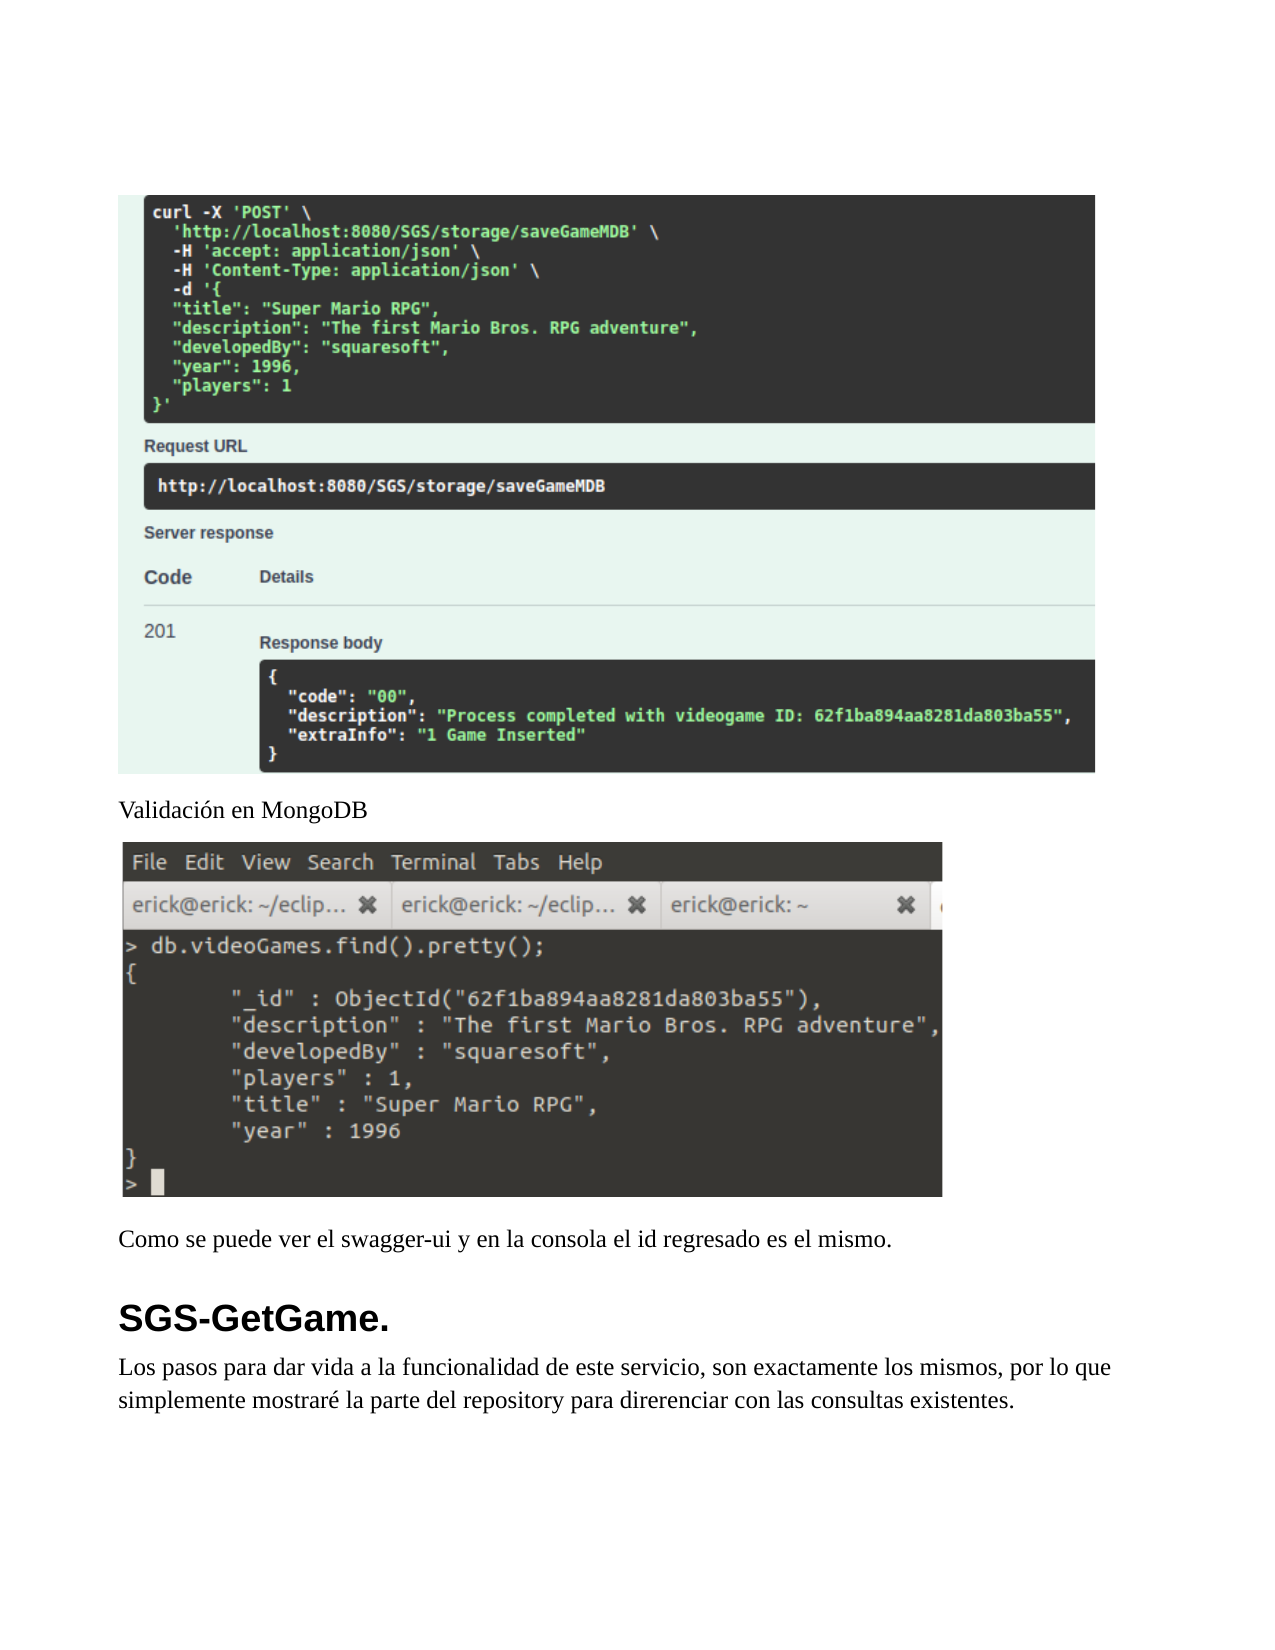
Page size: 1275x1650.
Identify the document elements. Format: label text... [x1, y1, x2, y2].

text Como se puede ver el swagger-ui y en la consola el id regresado es el mismo. [118, 1224, 1157, 1252]
subtitle SGS-GetGame. [118, 1296, 1157, 1340]
picture [118, 195, 1096, 774]
text Validación en MongoDB [118, 795, 1157, 824]
picture [122, 842, 943, 1197]
text Los pasos para dar vida a la funcionalidad de este servicio, son exactamente los mismos, por lo que simplemente mostraré la parte del repository para direrenciar con las consultas existentes. [118, 1352, 1157, 1414]
